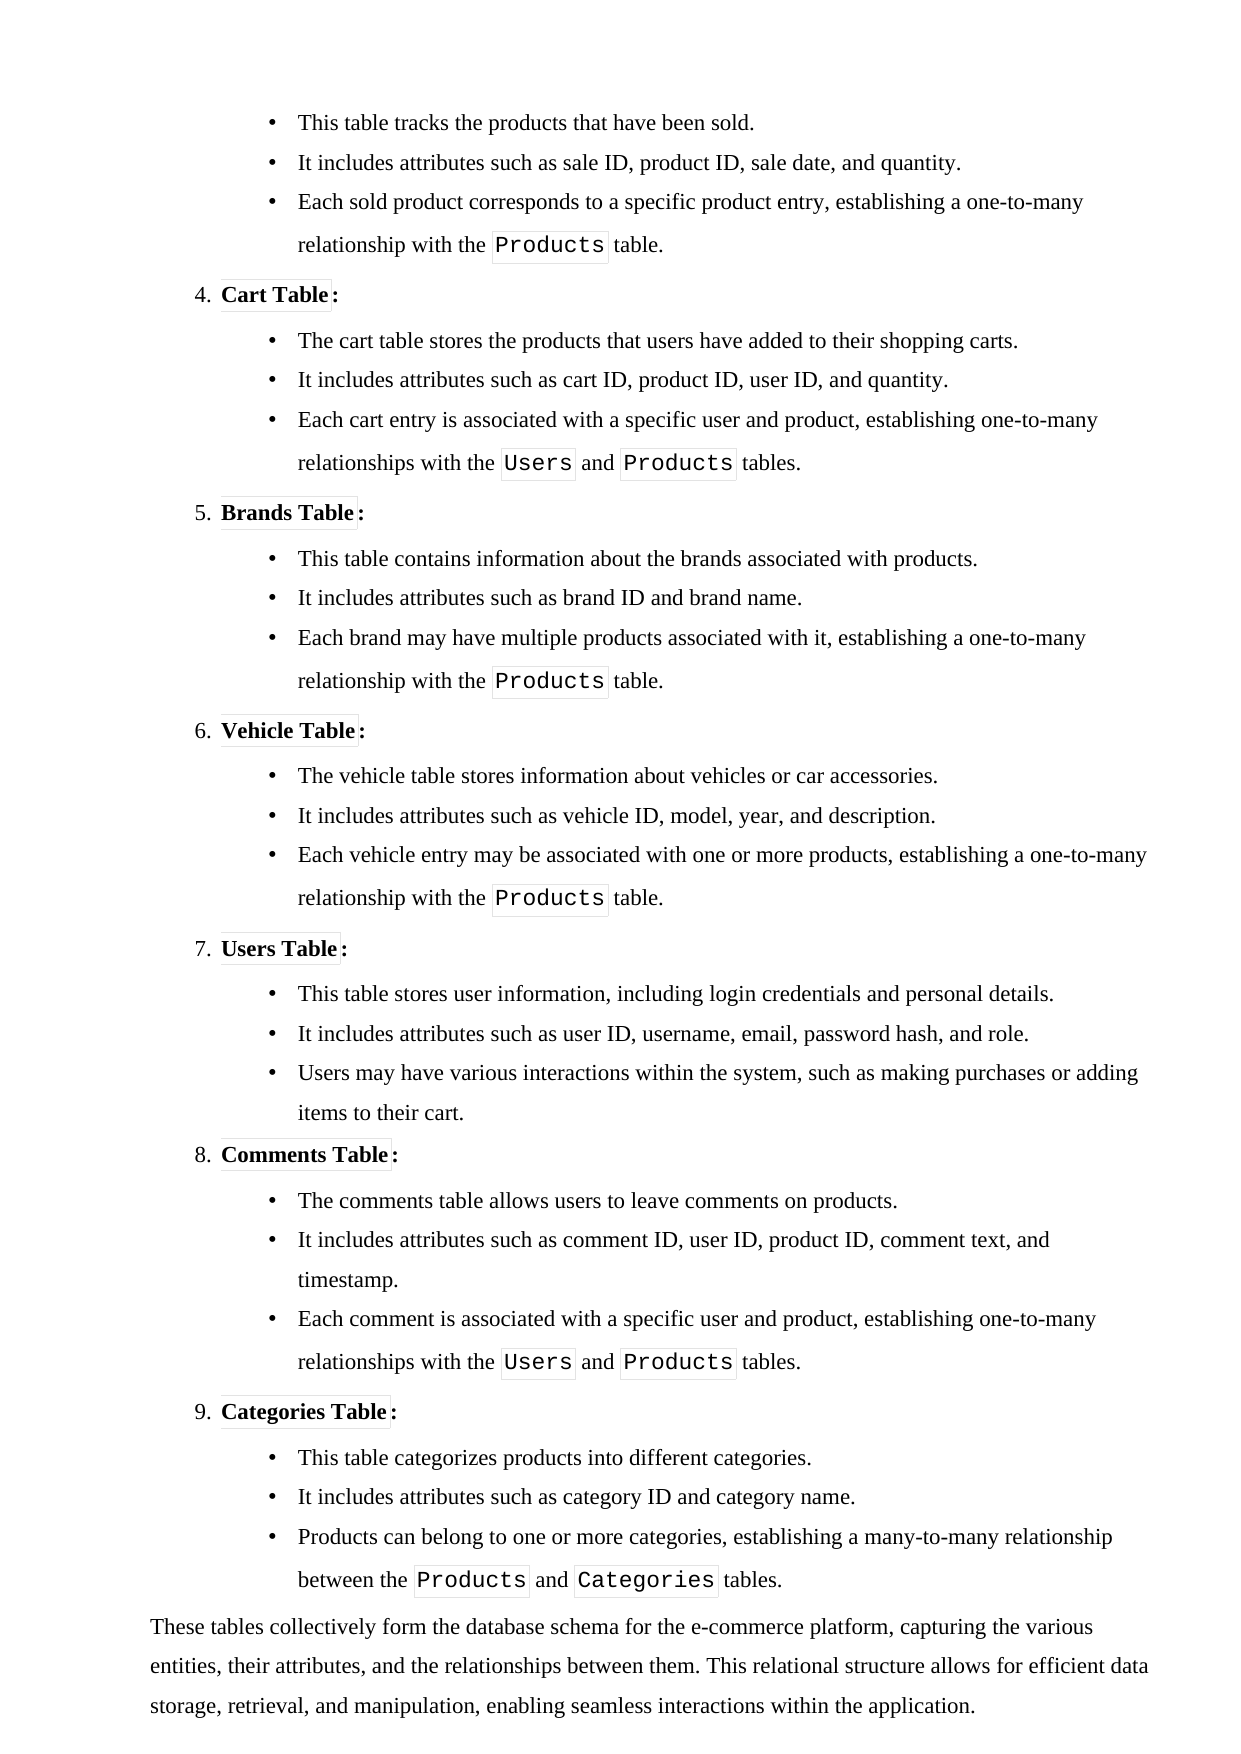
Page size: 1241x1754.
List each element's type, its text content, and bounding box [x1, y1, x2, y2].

list Each vehicle entry may be associated with one or more products, establishing a one-to-many relationship with the Products table. [268, 841, 1152, 916]
text These tables collectively form the database schema for the e-commerce platform, capturing the various entities, their attributes, and the relationships between them. This relational structure allows for efficient data storage, retrieval, and manipulation, enabling seamless interactions within the application. [150, 1613, 1152, 1718]
list The cart table stores the products that users have added to their shopping carts. [268, 327, 1152, 353]
list Each brand may have multiple products associated with it, establishing a one-to-many relationship with the Products table. [268, 624, 1152, 698]
list Brands Table: [358, 496, 1152, 529]
list Users Table: [341, 932, 1152, 964]
list The vehicle table stores information about vehicles or car accessories. [268, 762, 1152, 789]
list Cart Table: [194, 278, 331, 311]
list Each comment is associated with a specific user and product, establishing one-to-many relationships with the Users and Products tables. [268, 1305, 1152, 1379]
list It includes attributes such as category ID and category name. [268, 1483, 1152, 1510]
list It includes attributes such as user ID, username, email, password hash, and role. [268, 1020, 1152, 1046]
list Cart Table: [332, 278, 1152, 311]
list It includes attributes such as brand ID and brand name. [268, 584, 1152, 611]
list It includes attributes such as cart ID, product ID, user ID, and quantity. [268, 367, 1152, 393]
list Comments Table: [194, 1138, 391, 1171]
list Users may have various interactions within the system, such as making purchases or adding items to their cart. [268, 1059, 1152, 1125]
list This table tracks the products that have been sold. [268, 109, 1152, 136]
list Each sold product corresponds to a specific product entry, establishing a one-to-many relationship with the Products table. [268, 188, 1152, 263]
list Categories Table: [194, 1395, 390, 1428]
list This table stores user information, including login credentials and personal details. [268, 980, 1152, 1007]
list Brands Table: [194, 496, 357, 529]
list It includes attributes such as sale ID, product ID, sale date, and quantity. [268, 149, 1152, 175]
list Products can belong to one or more categories, establishing a many-to-many relationship between the Products and Categories tables. [268, 1523, 1152, 1597]
list It includes attributes such as comment ID, user ID, product ID, comment text, and timestamp. [268, 1226, 1152, 1292]
list This table categorizes products into different categories. [268, 1444, 1152, 1470]
list Users Table: [194, 932, 340, 964]
list Each cart entry is associated with a specific user and product, establishing one-to-many relationships with the Users and Products tables. [268, 406, 1152, 480]
list The comments table allows users to leave comments on products. [268, 1187, 1152, 1213]
list It includes attributes such as vehicle ID, model, year, and description. [268, 802, 1152, 828]
list Vehicle Table: [194, 714, 358, 746]
list Comments Table: [392, 1138, 1152, 1171]
list This table contains information about the brands associated with products. [268, 545, 1152, 571]
list Vehicle Table: [359, 714, 1152, 746]
list Categories Table: [391, 1395, 1152, 1428]
